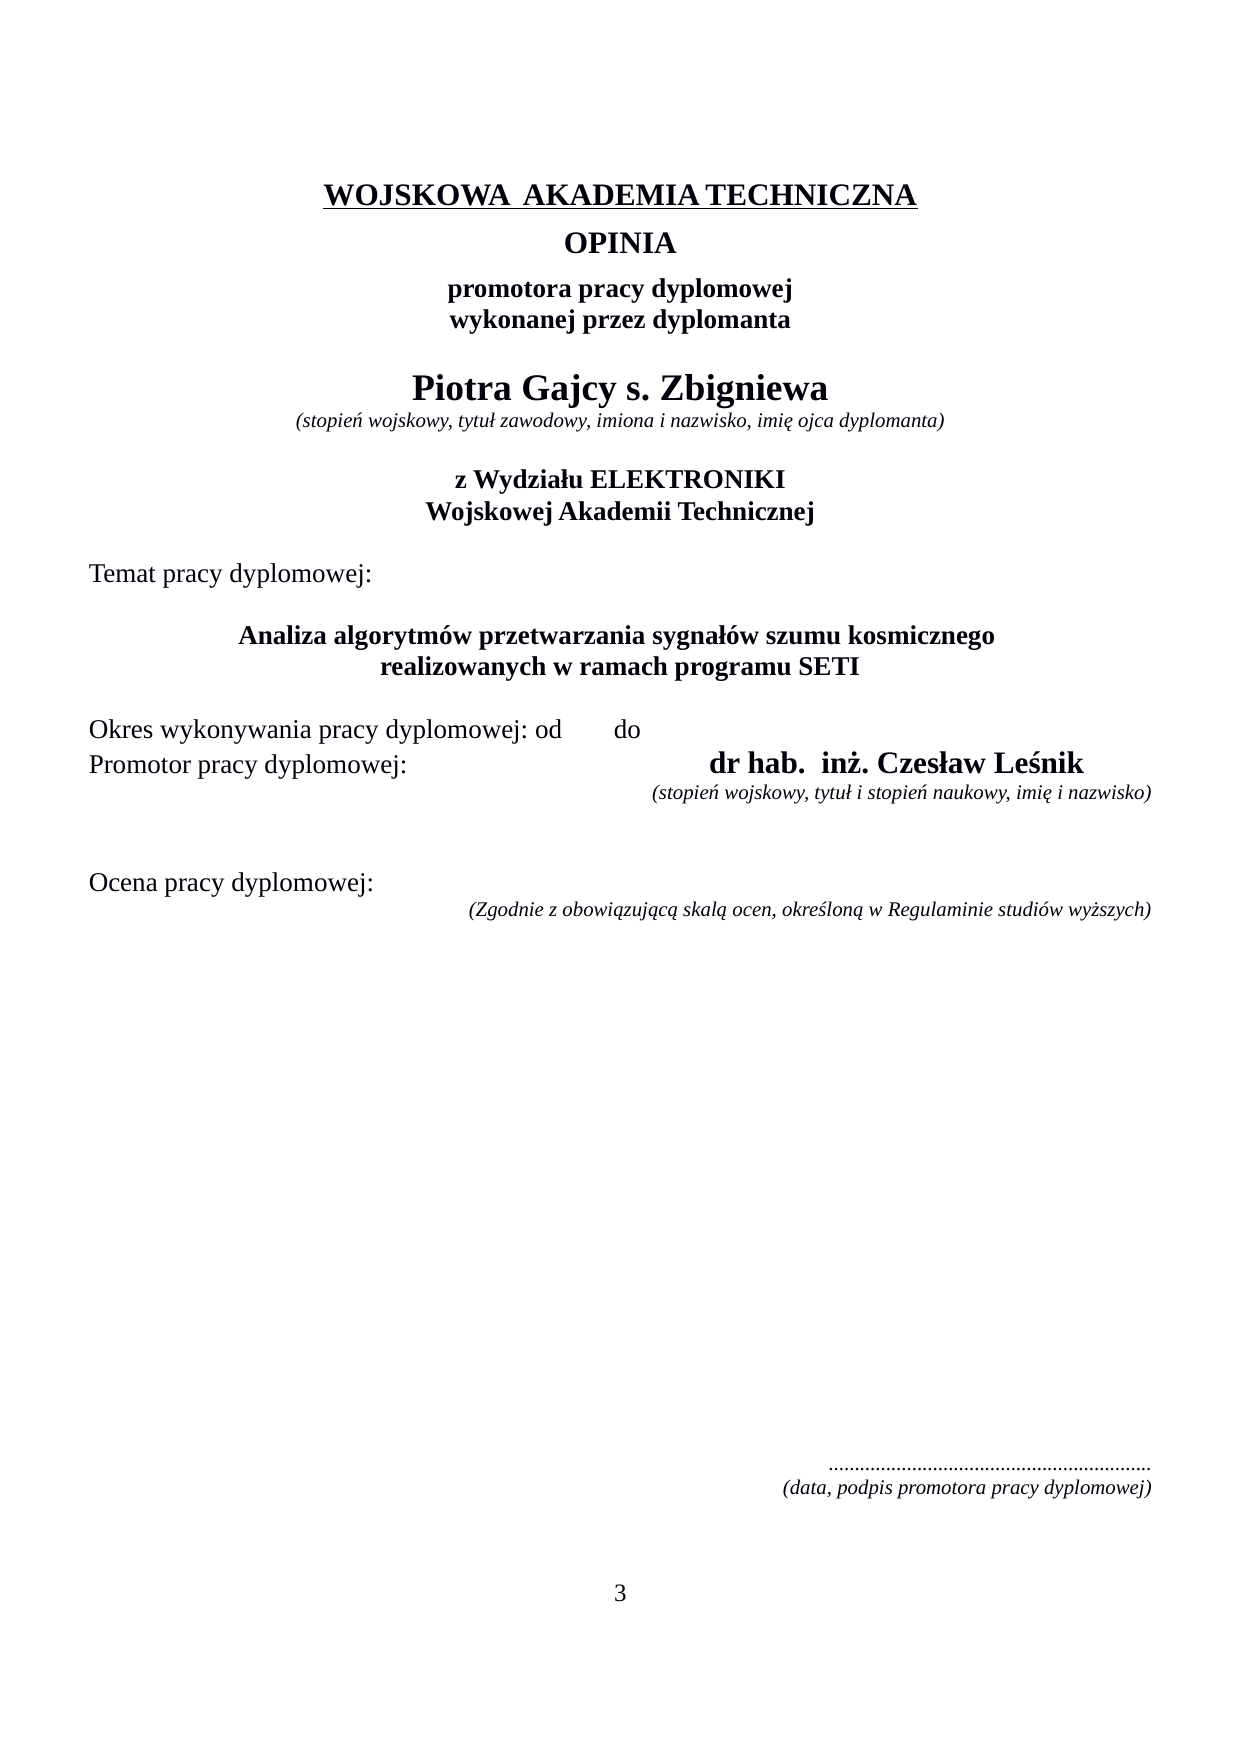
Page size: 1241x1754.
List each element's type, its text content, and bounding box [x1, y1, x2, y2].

text (stopień wojskowy, tytuł i stopień naukowy, imię i nazwisko) [88, 780, 1152, 804]
text OPINIA [88, 224, 1152, 260]
text z Wydziału ELEKTRONIKI [88, 464, 1152, 495]
text Analiza algorytmów przetwarzania sygnałów szumu kosmicznego [88, 619, 1152, 651]
text (stopień wojskowy, tytuł zawodowy, imiona i nazwisko, imię ojca dyplomanta) [88, 408, 1152, 432]
text Ocena pracy dyplomowej: [88, 866, 1152, 897]
text Piotra Gajcy s. Zbigniewa [88, 365, 1152, 408]
text WOJSKOWA AKADEMIA TECHNICZNA [88, 176, 1152, 212]
text .............................................................. [88, 1451, 1152, 1475]
text promotora pracy dyplomowej [88, 272, 1152, 303]
text realizowanych w ramach programu SETI [88, 651, 1152, 682]
text (Zgodnie z obowiązującą skalą ocen, określoną w Regulaminie studiów wyższych) [88, 897, 1152, 921]
text (data, podpis promotora pracy dyplomowej) [88, 1475, 1152, 1499]
text wykonanej przez dyplomanta [88, 303, 1152, 334]
text Promotor pracy dyplomowej: dr hab. inż. Czesław Leśnik [88, 744, 1152, 780]
text Temat pracy dyplomowej: [88, 557, 1152, 588]
text Okres wykonywania pracy dyplomowej: od do [88, 713, 1152, 744]
text Wojskowej Akademii Technicznej [88, 495, 1152, 526]
